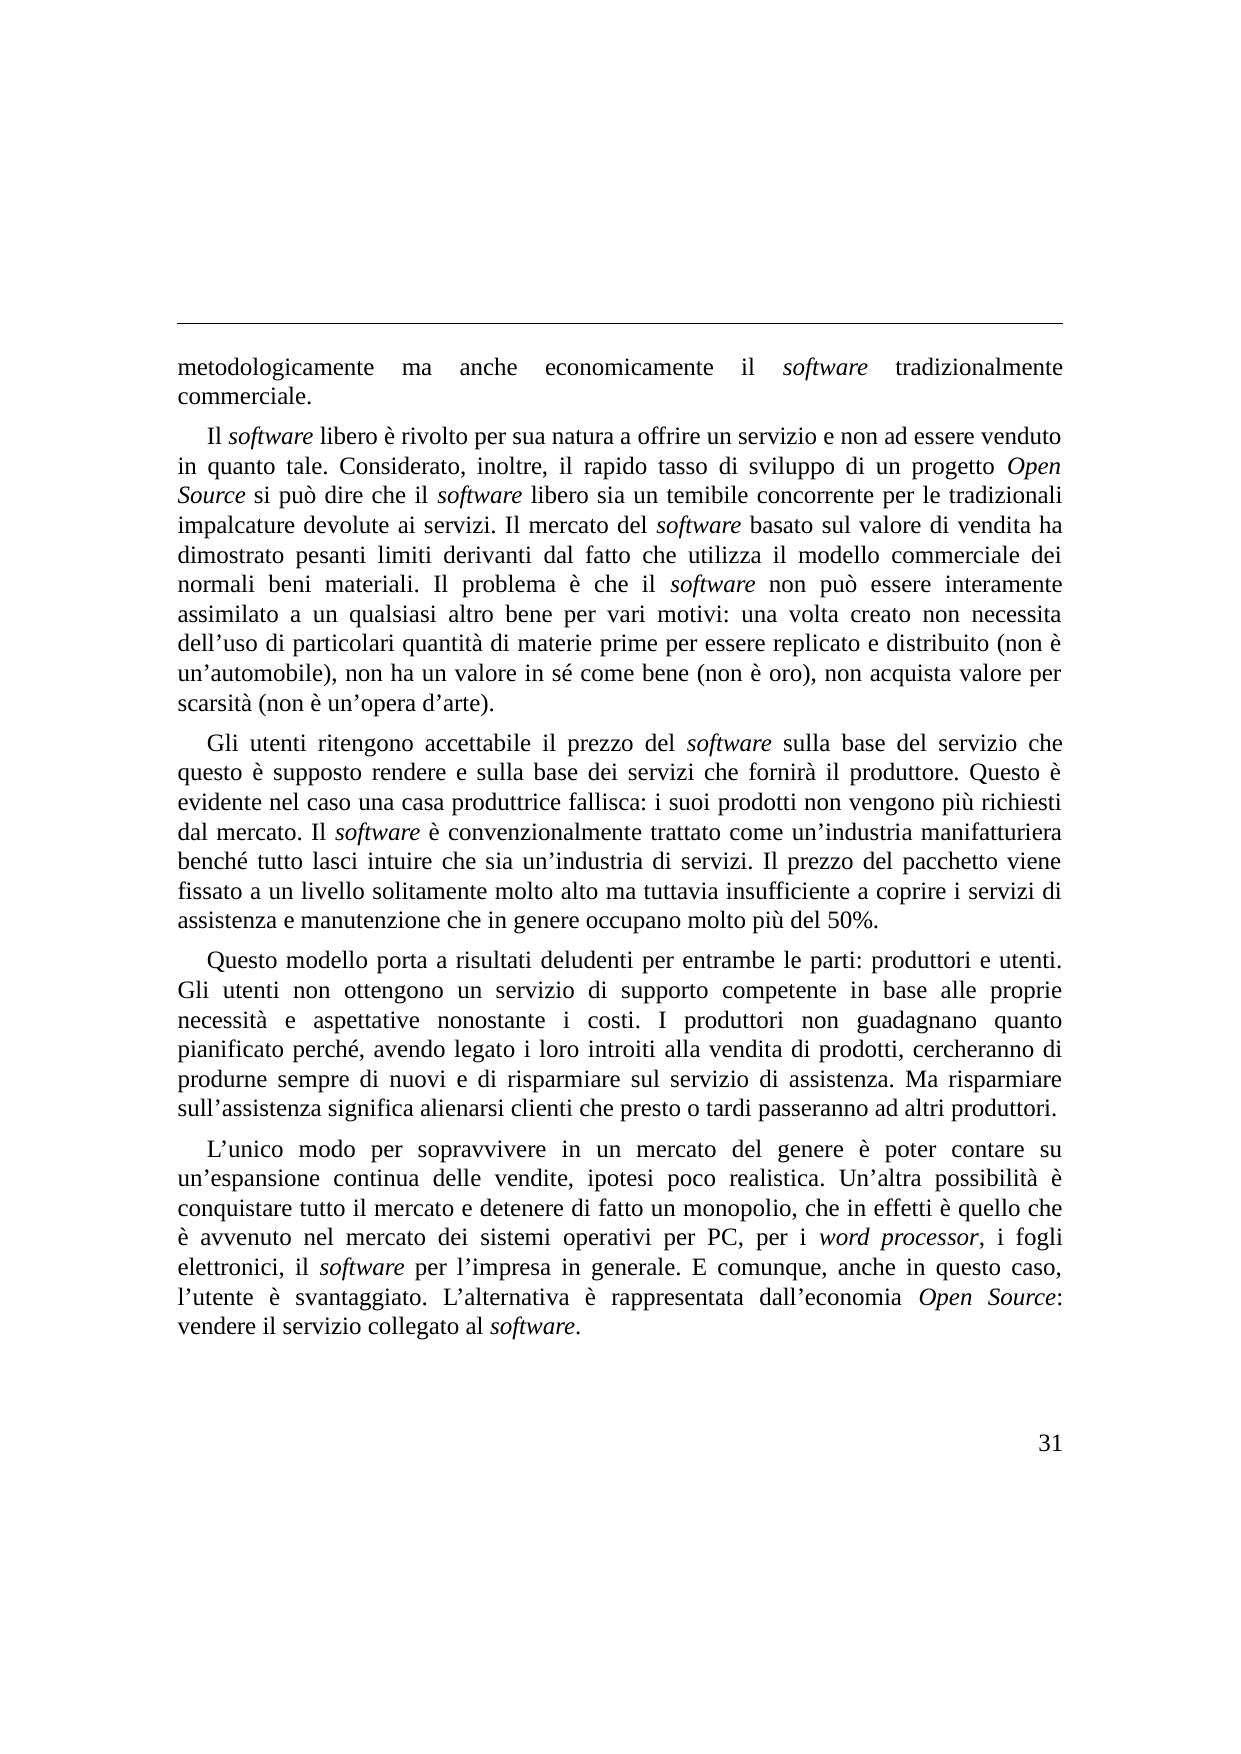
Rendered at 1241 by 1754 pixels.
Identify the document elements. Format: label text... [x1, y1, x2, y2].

text L’unico modo per sopravvivere in un mercato del genere è poter contare su un’espansione continua delle vendite, ipotesi poco realistica. Un’altra possibilità è conquistare tutto il mercato e detenere di fatto un monopolio, che in effetti è quello che è avvenuto nel mercato dei sistemi operativi per PC, per i word processor, i fogli elettronici, il software per l’impresa in generale. E comunque, anche in questo caso, l’utente è svantaggiato. L’alternativa è rappresentata dall’economia Open Source: vendere il servizio collegato al software. [177, 1135, 1063, 1340]
text Questo modello porta a risultati deludenti per entrambe le parti: produttori e utenti. Gli utenti non ottengono un servizio di supporto competente in base alle proprie necessità e aspettative nonostante i costi. I produttori non guadagnano quanto pianificato perché, avendo legato i loro introiti alla vendita di prodotti, cercheranno di produrne sempre di nuovi e di risparmiare sul servizio di assistenza. Ma risparmiare sull’assistenza significa alienarsi clienti che presto o tardi passeranno ad altri produttori. [177, 947, 1063, 1122]
text metodologicamente ma anche economicamente il software tradizionalmente commerciale. [177, 353, 1063, 410]
text Il software libero è rivolto per sua natura a offrire un servizio e non ad essere venduto in quanto tale. Considerato, inoltre, il rapido tasso di sviluppo di un progetto Open Source si può dire che il software libero sia un temibile concorrente per le tradizionali impalcature devolute ai servizi. Il mercato del software basato sul valore di vendita ha dimostrato pesanti limiti derivanti dal fatto che utilizza il modello commerciale dei normali beni materiali. Il problema è che il software non può essere interamente assimilato a un qualsiasi altro bene per vari motivi: una volta creato non necessita dell’uso di particolari quantità di materie prime per essere replicato e distribuito (non è un’automobile), non ha un valore in sé come bene (non è oro), non acquista valore per scarsità (non è un’opera d’arte). [177, 422, 1063, 716]
text Gli utenti ritengono accettabile il prezzo del software sulla base del servizio che questo è supposto rendere e sulla base dei servizi che fornirà il produttore. Questo è evidente nel caso una casa produttrice fallisca: i suoi prodotti non vengono più richiesti dal mercato. Il software è convenzionalmente trattato come un’industria manifatturiera benché tutto lasci intuire che sia un’industria di servizi. Il prezzo del pacchetto viene fissato a un livello solitamente molto alto ma tuttavia insufficiente a coprire i servizi di assistenza e manutenzione che in genere occupano molto più del 50%. [177, 729, 1063, 934]
